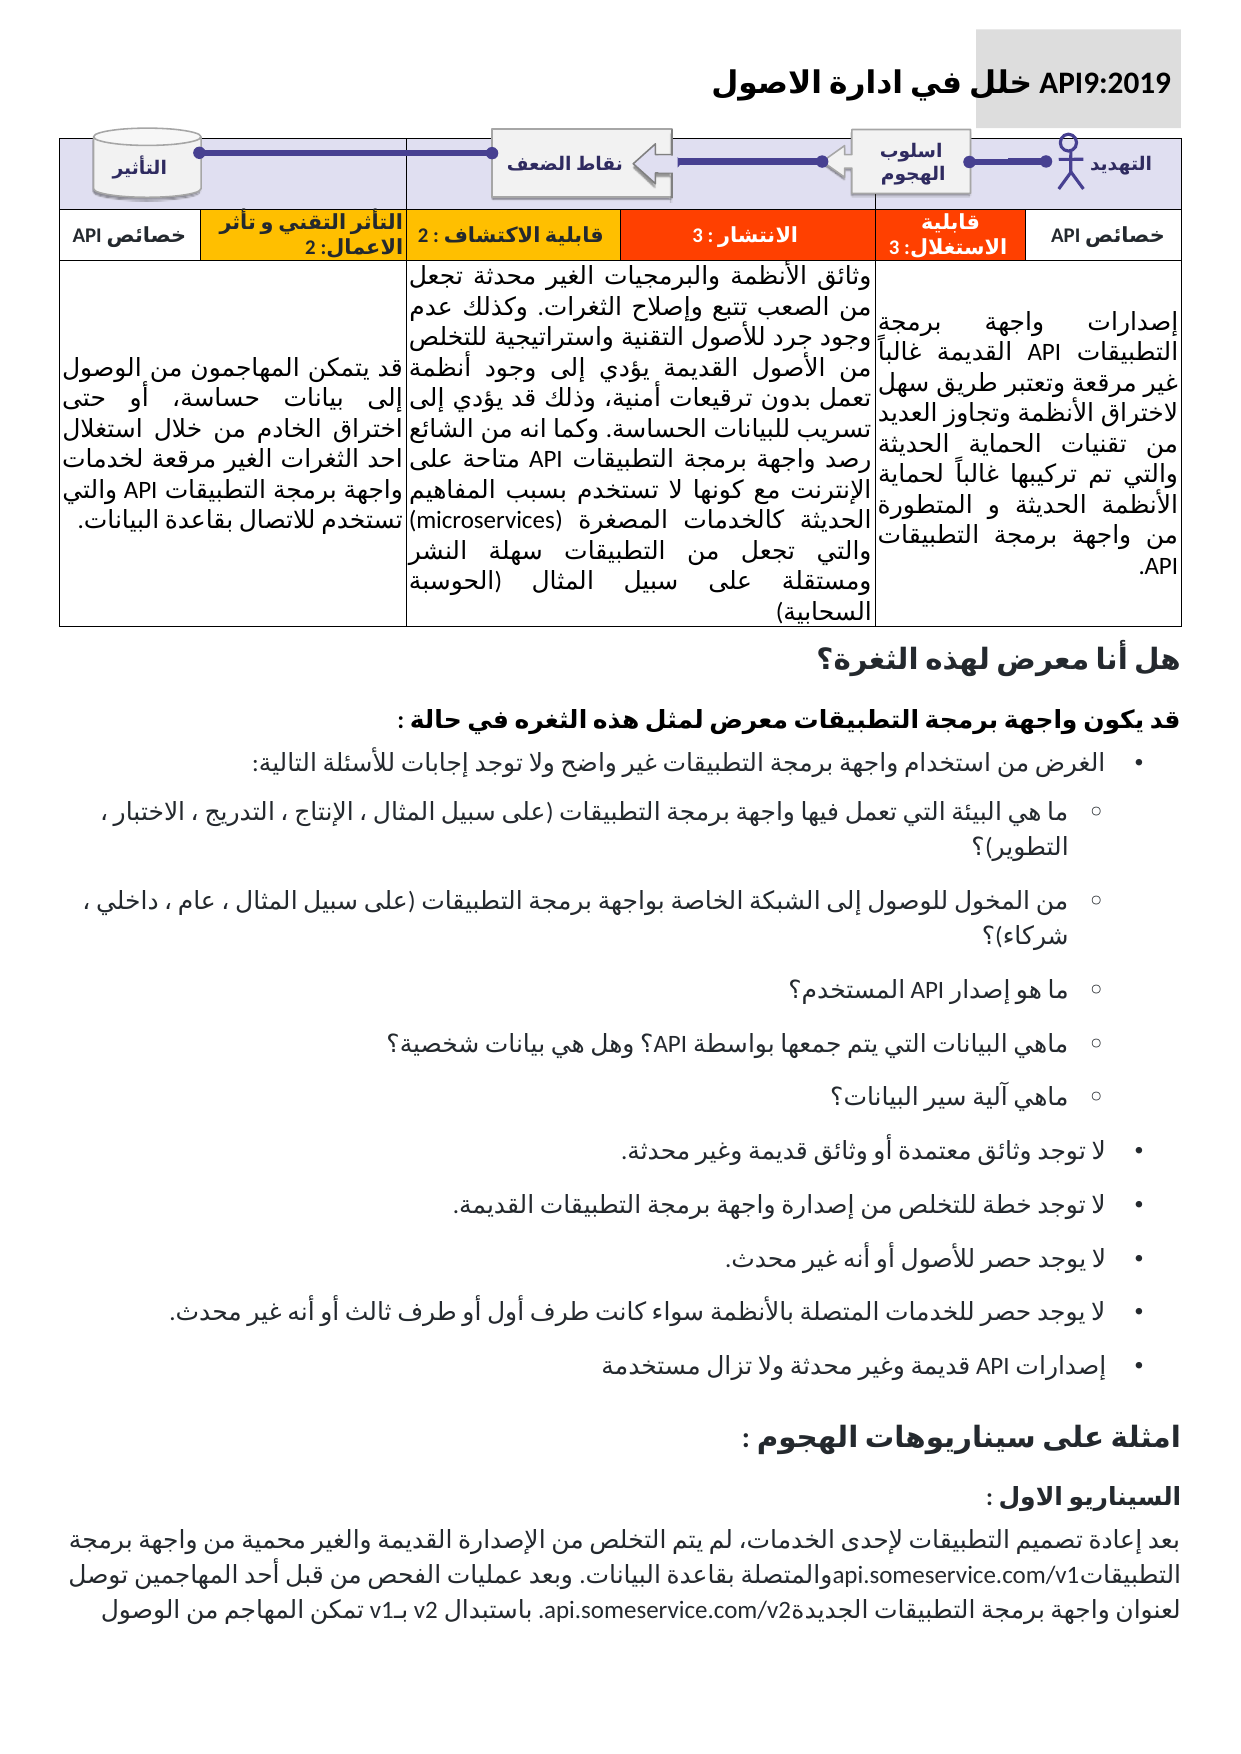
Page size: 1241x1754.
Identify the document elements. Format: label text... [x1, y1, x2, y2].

list لا توجد خطة للتخلص من إصدارة واجهة برمجة التطبيقات القديمة. [59, 1189, 1144, 1219]
list ماهي آلية سير البيانات؟ [59, 1082, 1106, 1112]
table_header [620, 165, 875, 209]
table_cell قابلية الاستغلال: 3 [876, 210, 1025, 260]
subtitle قد يكون واجهة برمجة التطبيقات معرض لمثل هذه الثغره في حالة : [59, 704, 1181, 734]
list لا توجد وثائق معتمدة أو وثائق قديمة وغير محدثة. [59, 1135, 1144, 1166]
table_cell وثائق الأنظمة والبرمجيات الغير محدثة تجعل من الصعب تتبع وإصلاح الثغرات. وكذلك عدم وجود جرد للأصول التقنية واستراتيجية للتخلص من الأصول القديمة يؤدي إلى وجود أنظمة تعمل بدون ترقيعات أمنية، وذلك قد يؤدي إلى تسريب للبيانات الحساسة. وكما انه من الشائع رصد واجهة برمجة التطبيقات API متاحة على الإنترنت مع كونها لا تستخدم بسبب المفاهيم الحديثة كالخدمات المصغرة (microservices) والتي تجعل من التطبيقات سهلة النشر ومستقلة على سبيل المثال (الحوسبة السحابية) [407, 261, 875, 626]
subtitle امثلة على سيناريوهات الهجوم : [59, 1419, 1181, 1454]
table_header [60, 139, 200, 209]
list من المخول للوصول إلى الشبكة الخاصة بواجهة برمجة التطبيقات (على سبيل المثال ، عام ، داخلي ، شركاء)؟ [59, 885, 1106, 951]
table_cell قابلية الاكتشاف : 2 [407, 210, 620, 260]
table_header [202, 139, 406, 150]
list إصدارات API قديمة وغير محدثة ولا تزال مستخدمة [59, 1350, 1144, 1381]
table_header [673, 139, 850, 158]
table_header [407, 139, 491, 150]
list ما هي البيئة التي تعمل فيها واجهة برمجة التطبيقات (على سبيل المثال ، الإنتاج ، التدريج ، الاختبار ، التطوير)؟ [59, 797, 1106, 862]
subtitle السيناريو الاول : [59, 1482, 1181, 1512]
table_cell خصائص API [60, 210, 200, 260]
list ماهي البيانات التي يتم جمعها بواسطة API؟ وهل هي بيانات شخصية؟ [59, 1028, 1106, 1058]
table_cell إصدارات واجهة برمجة التطبيقات API القديمة غالباً غير مرقعة وتعتبر طريق سهل لاختراق الأنظمة وتجاوز العديد من تقنيات الحماية الحديثة والتي تم تركيبها غالباً لحماية الأنظمة الحديثة و المتطورة من واجهة برمجة التطبيقات API. [876, 261, 1181, 626]
table_header [200, 156, 406, 209]
list لا يوجد حصر للخدمات المتصلة بالأنظمة سواء كانت طرف أول أو طرف ثالث أو أنه غير محدث. [59, 1297, 1144, 1327]
table_cell التأثر التقني و تأثر الاعمال: 2 [201, 210, 406, 260]
table_cell الانتشار : 3 [621, 210, 875, 260]
subtitle هل أنا معرض لهذه الثغرة؟ [59, 641, 1181, 677]
table_header [407, 156, 620, 209]
table_cell خصائص API [1026, 210, 1181, 260]
list لا يوجد حصر للأصول أو أنه غير محدث. [59, 1243, 1144, 1273]
list ما هو إصدار API المستخدم؟ [59, 974, 1106, 1004]
table_header [972, 139, 1025, 159]
table_header [1025, 139, 1181, 209]
table_cell قد يتمكن المهاجمون من الوصول إلى بيانات حساسة، أو حتى اختراق الخادم من خلال استغلال احد الثغرات الغير مرقعة لخدمات واجهة برمجة التطبيقات API والتي تستخدم للاتصال بقاعدة البيانات. [60, 261, 406, 626]
text بعد إعادة تصميم التطبيقات لإحدى الخدمات، لم يتم التخلص من الإصدارة القديمة والغير محمية من واجهة برمجة التطبيقاتapi.someservice.com/v1والمتصلة بقاعدة البيانات. وبعد عمليات الفحص من قبل أحد المهاجمين توصل لعنوان واجهة برمجة التطبيقات الجديدةapi.someservice.com/v2. باستبدال v2 بـv1 تمكن المهاجم من الوصول لواجهة برمجة التطبيقات القديمة والغير محدثة والتي أدت إلى تسريب معلومات شخصية لأكثر من 100 مليون مستخدم. [59, 1524, 1181, 1625]
list الغرض من استخدام واجهة برمجة التطبيقات غير واضح ولا توجد إجابات للأسئلة التالية: [59, 747, 1144, 777]
table_header [876, 165, 1025, 209]
table_header [1063, 139, 1074, 149]
